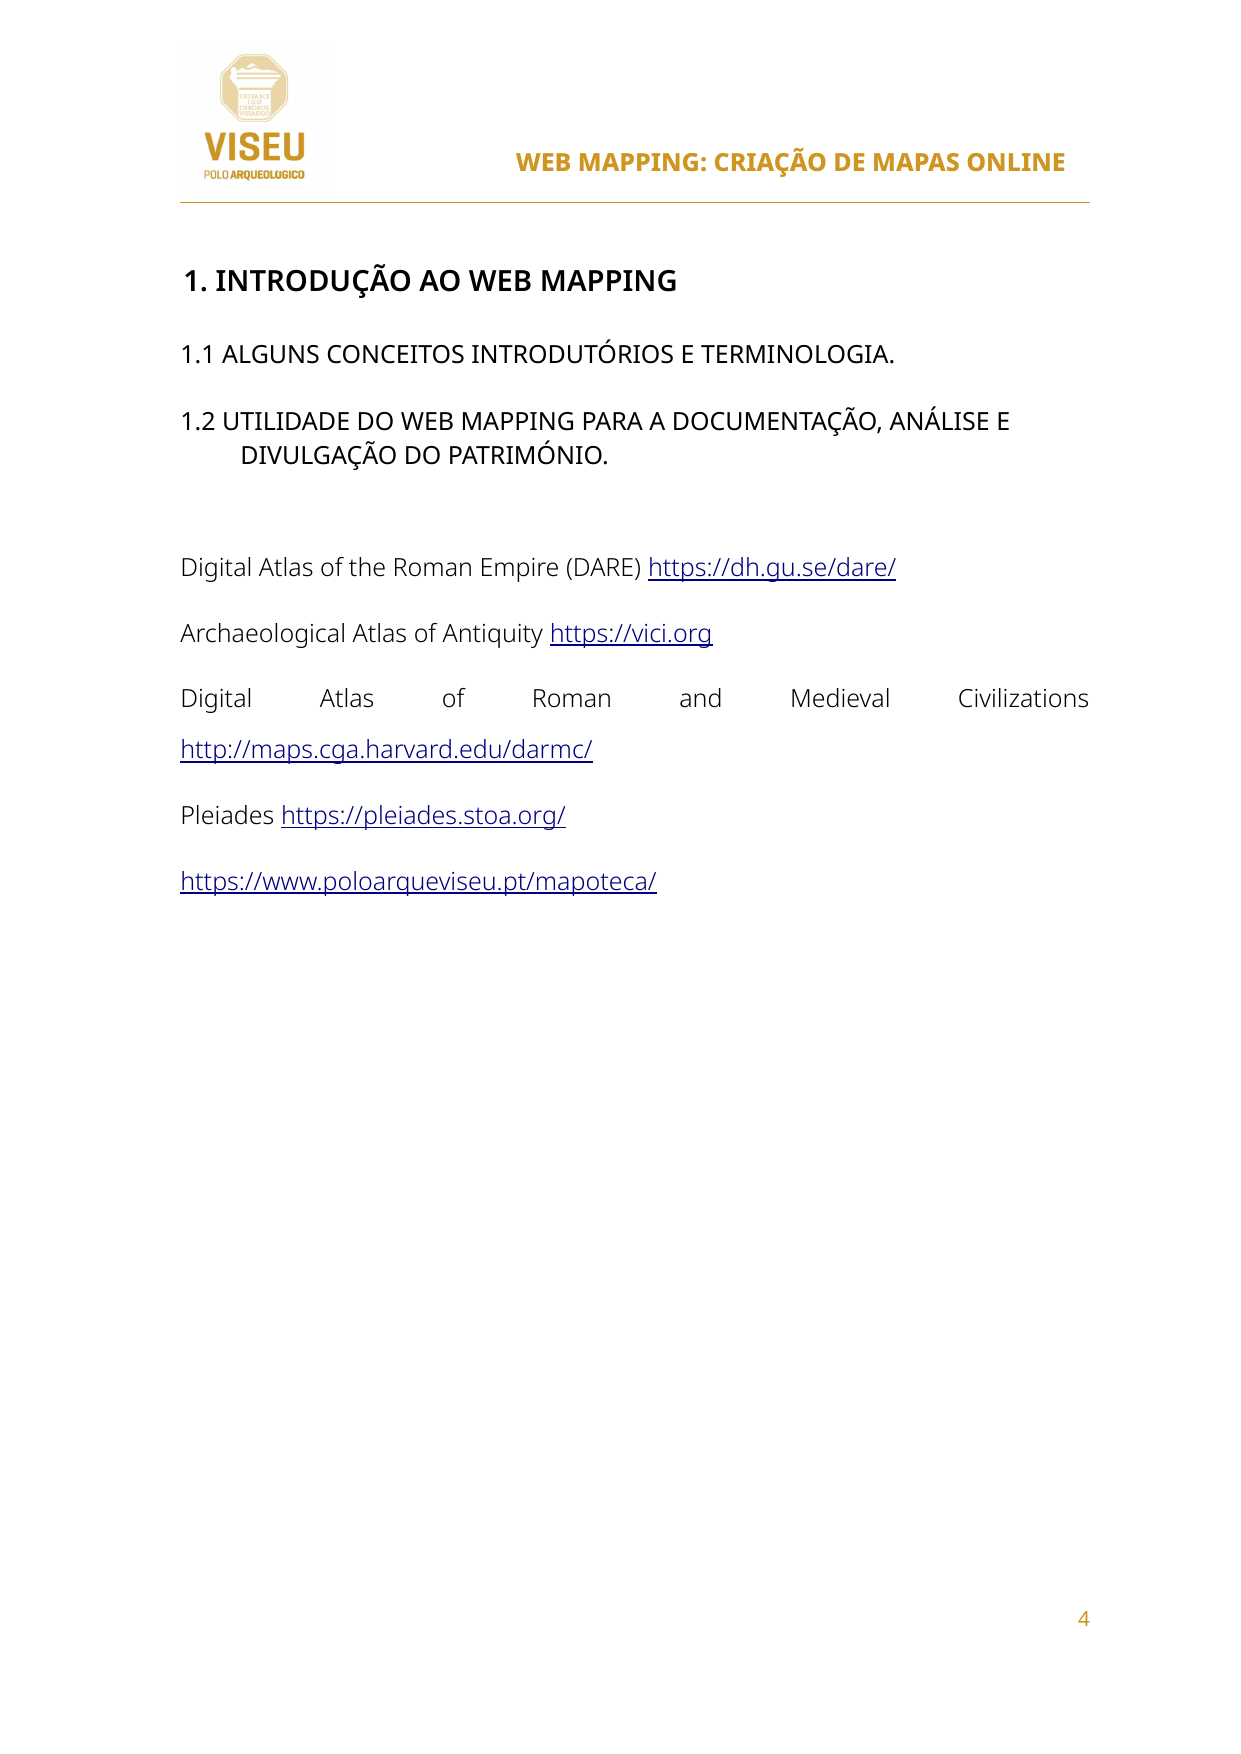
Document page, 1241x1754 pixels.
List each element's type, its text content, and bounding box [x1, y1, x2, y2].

text Archaeological Atlas of Antiquity https://vici.org [180, 616, 1090, 649]
text Digital Atlas of Roman and Medieval Civilizations http://maps.cga.harvard.edu/darmc/ [180, 681, 1090, 766]
text Pleiades https://pleiades.stoa.org/ [180, 798, 1090, 832]
subtitle 1.1 Alguns conceitos introdutórios e terminologia. [180, 336, 1090, 370]
subtitle 1. Introdução ao Web Mapping [180, 257, 1090, 303]
subtitle 1.2 Utilidade do Web Mapping para a documentação, análise e divulgação do património. [180, 404, 1090, 472]
text Digital Atlas of the Roman Empire (DARE) https://dh.gu.se/dare/ [180, 550, 1090, 584]
text https://www.poloarqueviseu.pt/mapoteca/ [180, 863, 1090, 897]
